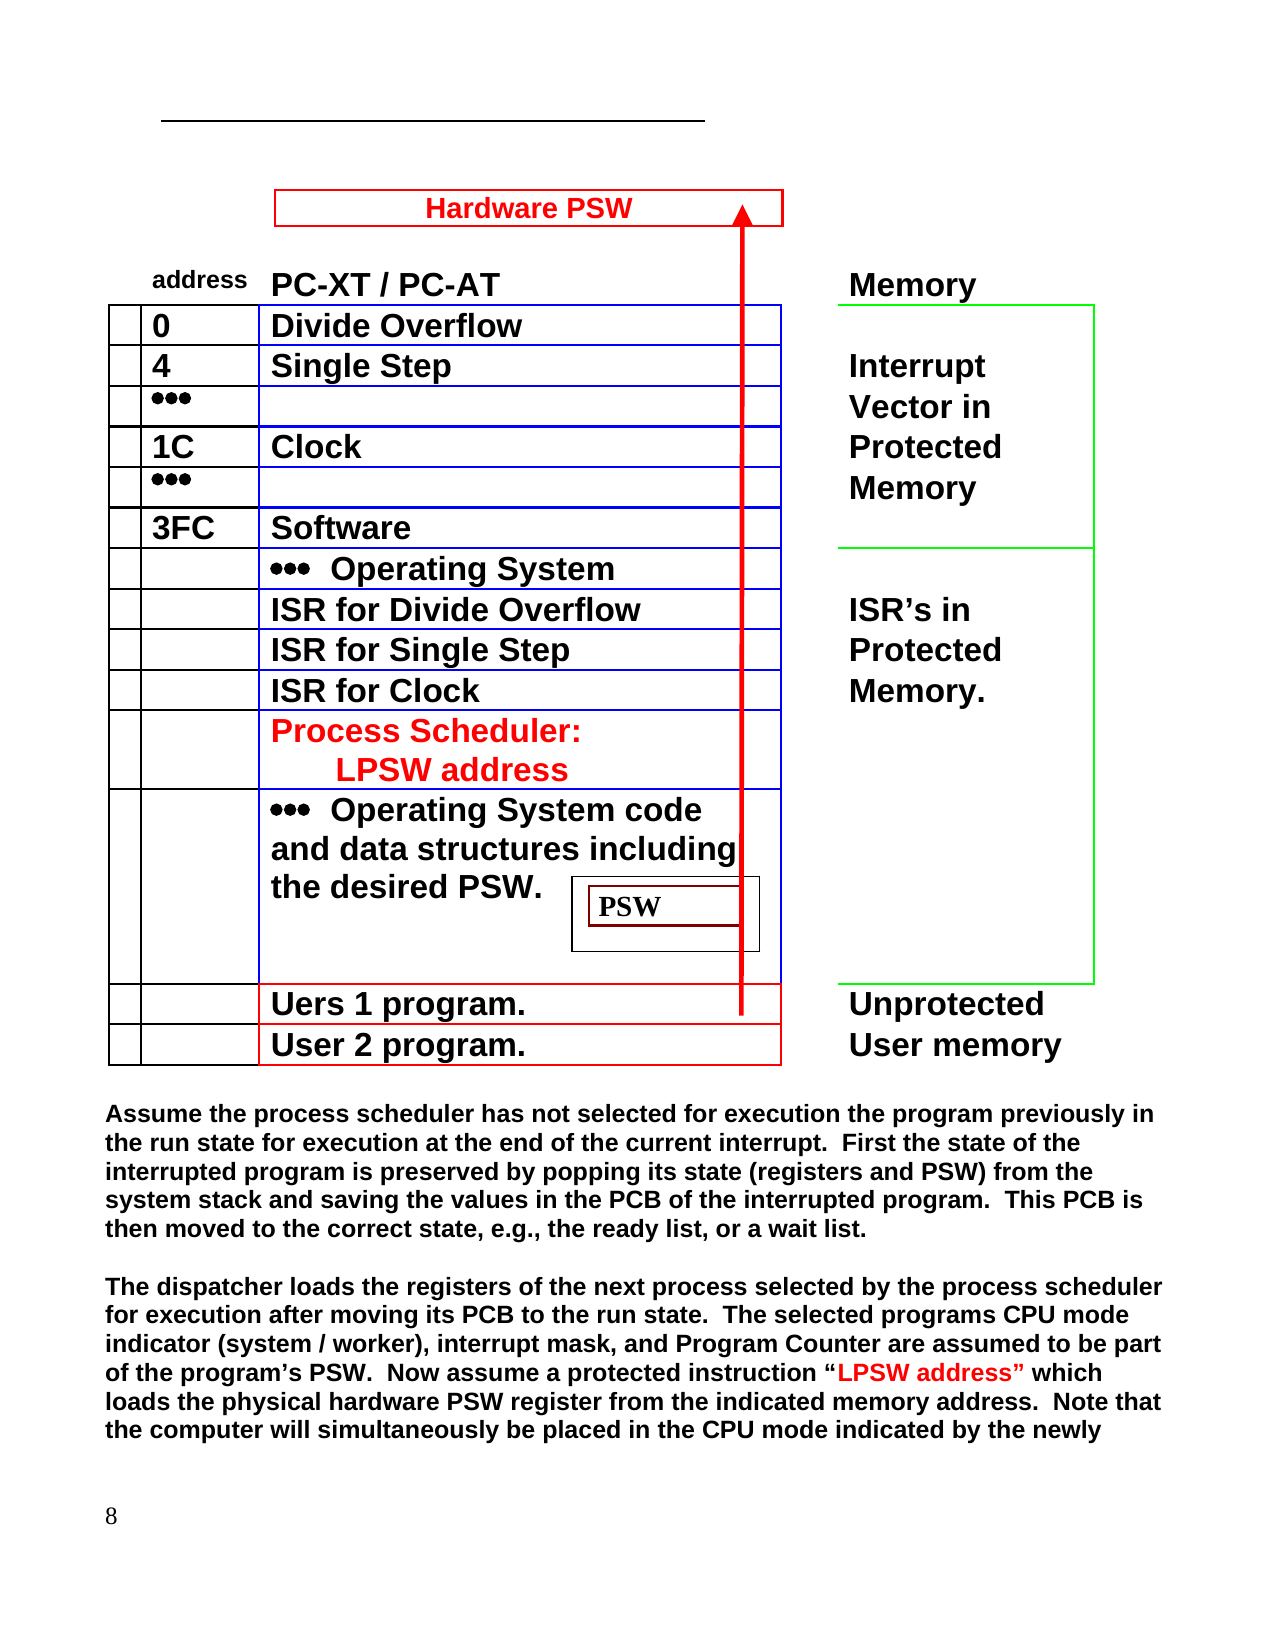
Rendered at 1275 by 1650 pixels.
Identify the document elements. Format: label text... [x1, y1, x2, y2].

table_cell [782, 588, 837, 628]
table_cell 4 [142, 346, 258, 385]
table_cell [782, 1023, 837, 1063]
table_header Memory [838, 265, 1094, 304]
table_cell [745, 630, 780, 668]
table_cell 1C [142, 428, 258, 466]
table_cell ISR for Single Step [260, 630, 739, 668]
table_cell [838, 506, 1093, 547]
table_cell [110, 306, 140, 344]
table_header PC-XT / PC-AT [259, 265, 739, 304]
table_cell [110, 428, 140, 466]
table_cell Software [260, 509, 739, 547]
table_cell [782, 344, 837, 385]
table_cell [782, 709, 837, 788]
table_cell [142, 549, 258, 587]
table_cell [110, 985, 140, 1023]
table_cell [110, 1025, 140, 1063]
table_header [94, 189, 142, 225]
table_cell [745, 306, 780, 344]
table_cell  Operating System code and data structures including the desired PSW. [260, 790, 739, 982]
title Assume the process scheduler has not selected for execution the program previously in the run state for execution at the end of the current interrupt. First the state of the interrupted program is preserved by popping its state (registers and PSW) from the system stack and saving the values in the PCB of the interrupted program. This PCB is then moved to the correct state, e.g., the ready list, or a wait list. [105, 1099, 1170, 1243]
table_cell 0 [142, 306, 258, 344]
table_cell Uers 1 program. [260, 985, 780, 1023]
table_cell [142, 1025, 258, 1063]
table_cell [110, 387, 140, 425]
title The dispatcher loads the registers of the next process selected by the process scheduler for execution after moving its PCB to the run state. The selected programs CPU mode indicator (system / worker), interrupt mask, and Program Counter are assumed to be part of the program’s PSW. Now assume a protected instruction “LPSW address” which loads the physical hardware PSW register from the indicated memory address. Note that the computer will simultaneously be placed in the CPU mode indicated by the newly [105, 1272, 1170, 1444]
table_cell [745, 387, 780, 425]
table_cell [161, 122, 705, 151]
table_cell Clock [260, 428, 739, 466]
table_cell [782, 385, 837, 425]
table_cell [745, 671, 780, 709]
table_cell ISR’s in [838, 588, 1093, 628]
table_cell [745, 549, 780, 587]
table_cell User memory [838, 1023, 1094, 1063]
table_cell [110, 790, 140, 982]
table_header Hardware PSW [276, 191, 781, 225]
table_cell [142, 790, 258, 982]
table_cell [110, 590, 140, 628]
table_cell [745, 509, 780, 547]
table_header [781, 265, 837, 304]
table_cell [838, 549, 1093, 587]
table_cell 3FC [142, 509, 258, 547]
table_header [109, 265, 141, 304]
table_cell [782, 466, 837, 506]
table_cell [142, 590, 258, 628]
table_cell [745, 590, 780, 628]
table_cell [782, 547, 837, 587]
table_cell Vector in [838, 385, 1093, 425]
table_cell Unprotected [838, 985, 1094, 1023]
table_cell [110, 549, 140, 587]
table_cell [782, 304, 837, 344]
table_cell [110, 630, 140, 668]
table_cell [838, 788, 1093, 982]
table_cell [782, 628, 837, 668]
table_cell [745, 346, 780, 385]
table_cell Protected [838, 628, 1093, 668]
table_cell Single Step [260, 346, 739, 385]
table_header address [141, 265, 259, 304]
table_header [838, 189, 1091, 225]
table_cell Memory [838, 466, 1093, 506]
table_cell User 2 program. [260, 1025, 780, 1063]
table_cell [744, 790, 780, 982]
table_header [784, 189, 838, 225]
table_cell ISR for Divide Overflow [260, 590, 739, 628]
table_cell  [142, 387, 258, 425]
table_cell [745, 428, 780, 466]
table_cell [782, 983, 837, 1023]
table_cell [782, 506, 837, 547]
table_cell [838, 306, 1093, 344]
table_cell [782, 669, 837, 709]
table_cell [110, 468, 140, 506]
table_cell [745, 468, 780, 506]
table_cell [782, 788, 837, 982]
table_cell Interrupt [838, 344, 1093, 385]
table_cell [744, 711, 780, 788]
table_cell [142, 711, 258, 788]
table_cell [110, 509, 140, 547]
table_cell  Operating System [260, 549, 739, 587]
table_header [142, 189, 274, 225]
table_cell Divide Overflow [260, 306, 739, 344]
table_cell [838, 709, 1093, 788]
table_cell  [142, 468, 258, 506]
table_cell ISR for Clock [260, 671, 739, 709]
table_cell Protected [838, 425, 1093, 466]
table_cell [705, 120, 909, 151]
table_cell [142, 985, 258, 1023]
table_header [745, 265, 781, 304]
table_cell Memory. [838, 669, 1093, 709]
table_cell [110, 711, 140, 788]
table_cell [782, 425, 837, 466]
table_cell [110, 346, 140, 385]
table_cell [94, 120, 161, 151]
table_cell [110, 671, 140, 709]
table_cell [260, 387, 739, 425]
table_cell [142, 630, 258, 668]
table_cell Process Scheduler: LPSW address [260, 711, 739, 788]
table_cell [142, 671, 258, 709]
table_cell [260, 468, 739, 506]
